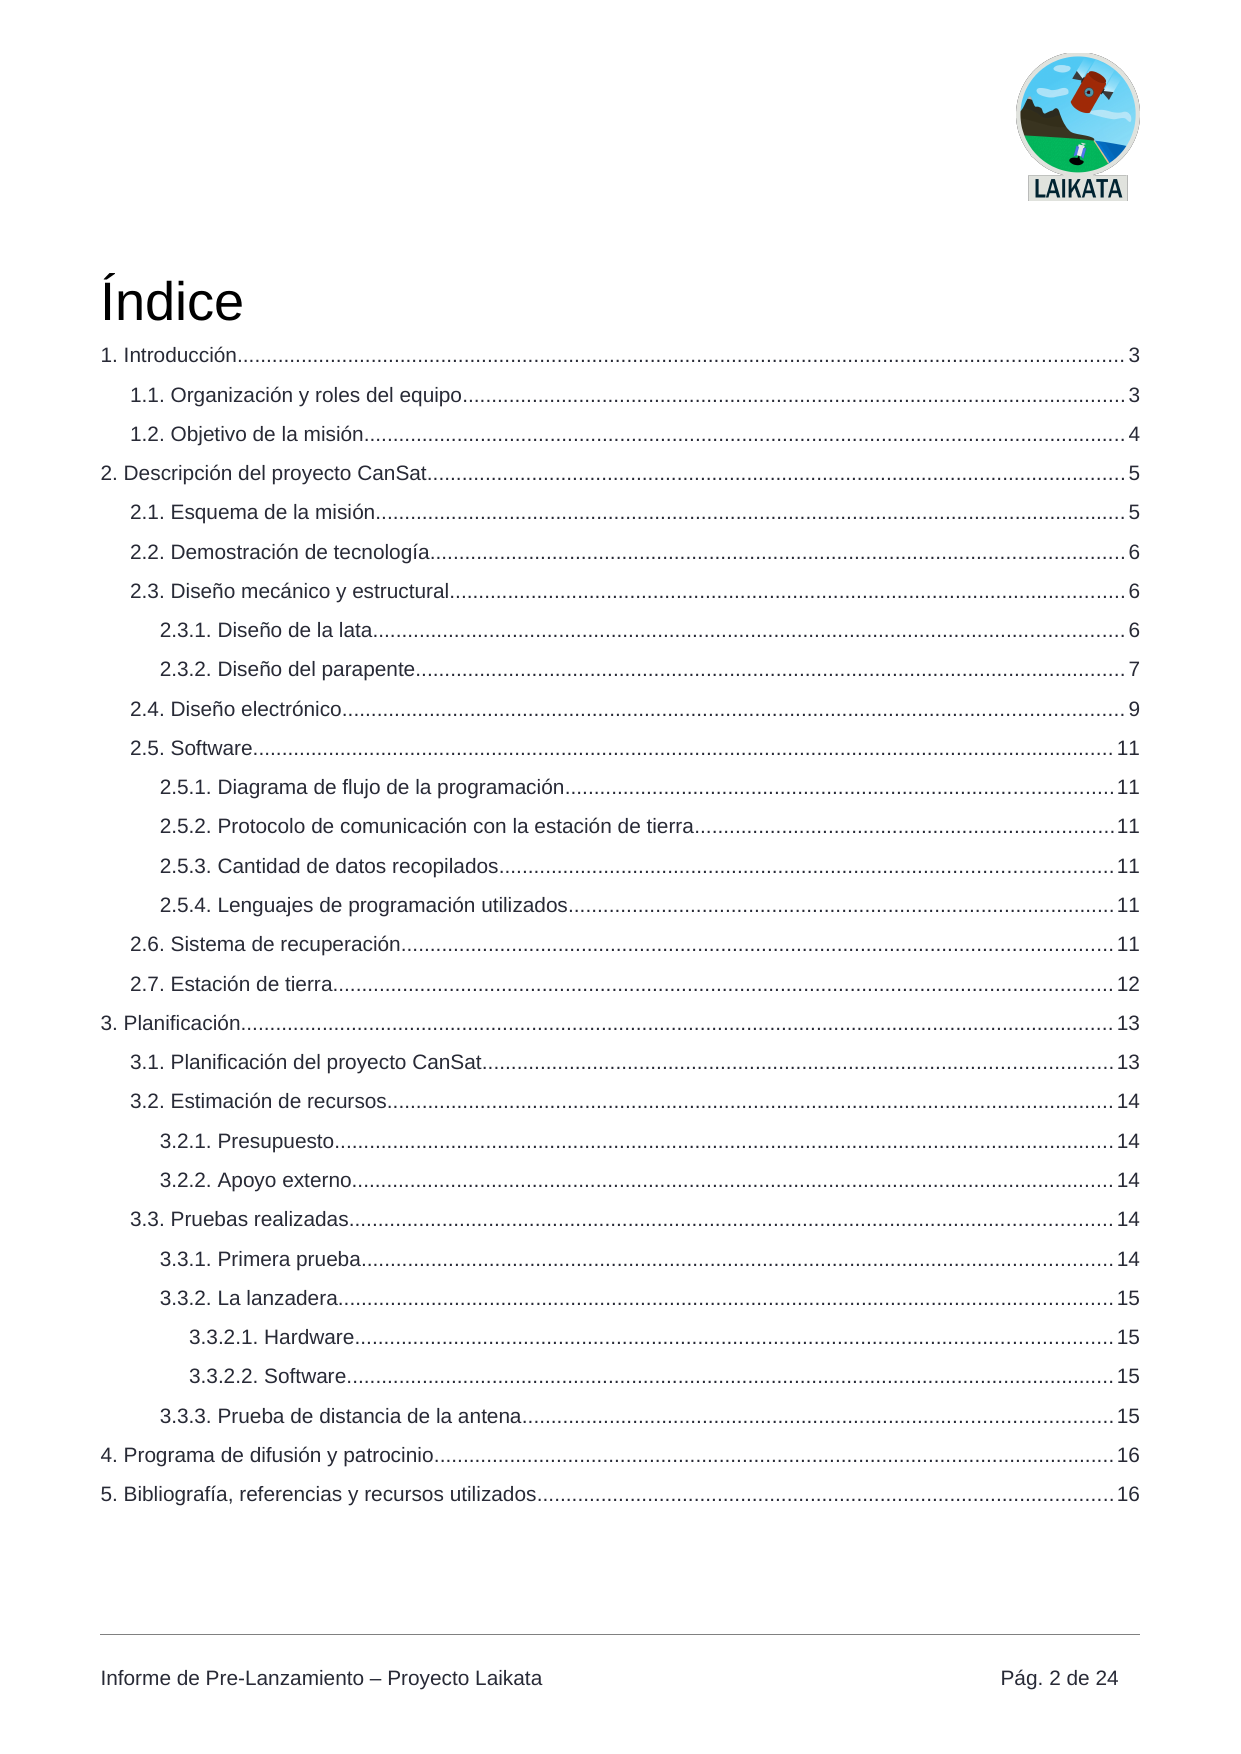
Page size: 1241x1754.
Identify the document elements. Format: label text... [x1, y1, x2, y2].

text 2.4. Diseño electrónico 9 [130, 697, 1140, 721]
text 3.3.3. Prueba de distancia de la antena 15 [159, 1403, 1140, 1427]
text 3.2.2. Apoyo externo 14 [159, 1168, 1140, 1192]
text 1.2. Objetivo de la misión 4 [130, 422, 1140, 446]
text 2.5.4. Lenguajes de programación utilizados 11 [159, 893, 1140, 917]
text 2.7. Estación de tierra 12 [130, 971, 1140, 995]
text 1.1. Organización y roles del equipo 3 [130, 382, 1140, 406]
text 2.5.3. Cantidad de datos recopilados 11 [159, 854, 1140, 878]
text 3.1. Planificación del proyecto CanSat 13 [130, 1050, 1140, 1074]
text 2.2. Demostración de tecnología 6 [130, 539, 1140, 563]
text 3.3.2.2. Software 15 [189, 1364, 1140, 1388]
text 3.3.1. Primera prueba 14 [159, 1246, 1140, 1270]
picture [1016, 53, 1140, 201]
text 2.5.2. Protocolo de comunicación con la estación de tierra 11 [159, 814, 1140, 838]
text 3.3. Pruebas realizadas 14 [130, 1207, 1140, 1231]
title Índice [100, 269, 1140, 331]
text 2. Descripción del proyecto CanSat 5 [100, 461, 1140, 485]
text 3.2. Estimación de recursos 14 [130, 1089, 1140, 1113]
text 2.5. Software 11 [130, 736, 1140, 760]
text 2.3.2. Diseño del parapente 7 [159, 657, 1140, 681]
text 2.6. Sistema de recuperación 11 [130, 932, 1140, 956]
text 2.5.1. Diagrama de flujo de la programación 11 [159, 775, 1140, 799]
text 5. Bibliografía, referencias y recursos utilizados 16 [100, 1482, 1140, 1506]
text 3.3.2.1. Hardware 15 [189, 1325, 1140, 1349]
text 3.2.1. Presupuesto 14 [159, 1128, 1140, 1152]
text 3. Planificación 13 [100, 1011, 1140, 1035]
text 4. Programa de difusión y patrocinio 16 [100, 1443, 1140, 1467]
text 1. Introducción 3 [100, 343, 1140, 367]
text 3.3.2. La lanzadera 15 [159, 1286, 1140, 1309]
text 2.1. Esquema de la misión 5 [130, 500, 1140, 524]
text 2.3. Diseño mecánico y estructural 6 [130, 579, 1140, 603]
text 2.3.1. Diseño de la lata 6 [159, 618, 1140, 642]
